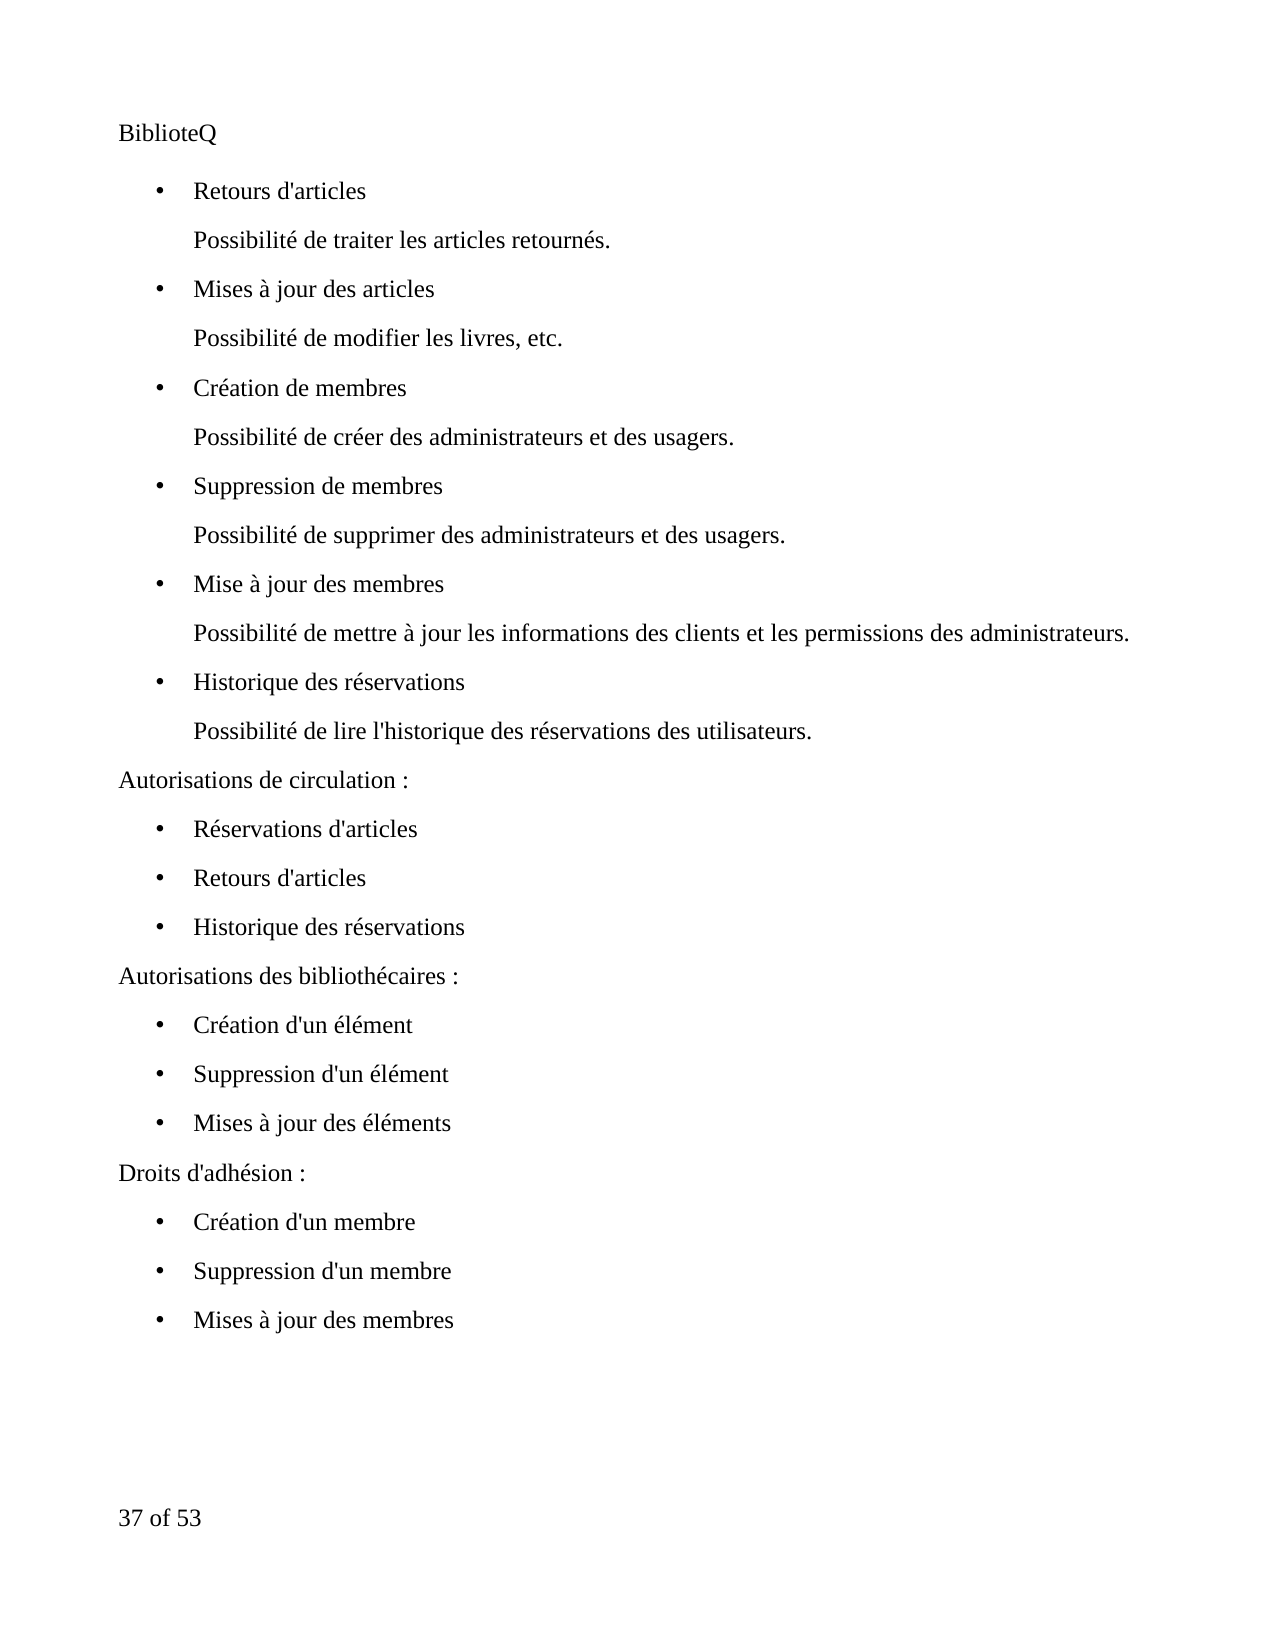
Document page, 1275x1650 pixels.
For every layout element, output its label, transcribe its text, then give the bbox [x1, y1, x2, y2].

list Réservations d'articles [156, 814, 1157, 843]
list Possibilité de lire l'historique des réservations des utilisateurs. [156, 716, 1157, 745]
list Création d'un élément [156, 1010, 1157, 1039]
list Retours d'articles [156, 863, 1157, 892]
list Possibilité de modifier les livres, etc. [156, 323, 1157, 352]
list Création de membres [156, 373, 1157, 401]
list Possibilité de mettre à jour les informations des clients et les permissions des administrateurs. [156, 618, 1157, 647]
list Retours d'articles [156, 176, 1157, 205]
list Mise à jour des membres [156, 569, 1157, 598]
list Historique des réservations [156, 667, 1157, 696]
list Mises à jour des membres [156, 1305, 1157, 1333]
list Mises à jour des éléments [156, 1108, 1157, 1137]
list Possibilité de traiter les articles retournés. [156, 225, 1157, 254]
list Création d'un membre [156, 1207, 1157, 1235]
list Historique des réservations [156, 912, 1157, 941]
text Autorisations des bibliothécaires : [118, 961, 1157, 990]
text Droits d'adhésion : [118, 1158, 1157, 1186]
list Suppression d'un membre [156, 1256, 1157, 1284]
list Suppression de membres [156, 471, 1157, 499]
list Possibilité de créer des administrateurs et des usagers. [156, 422, 1157, 450]
text Autorisations de circulation : [118, 765, 1157, 794]
list Mises à jour des articles [156, 274, 1157, 303]
list Suppression d'un élément [156, 1059, 1157, 1088]
list Possibilité de supprimer des administrateurs et des usagers. [156, 520, 1157, 548]
